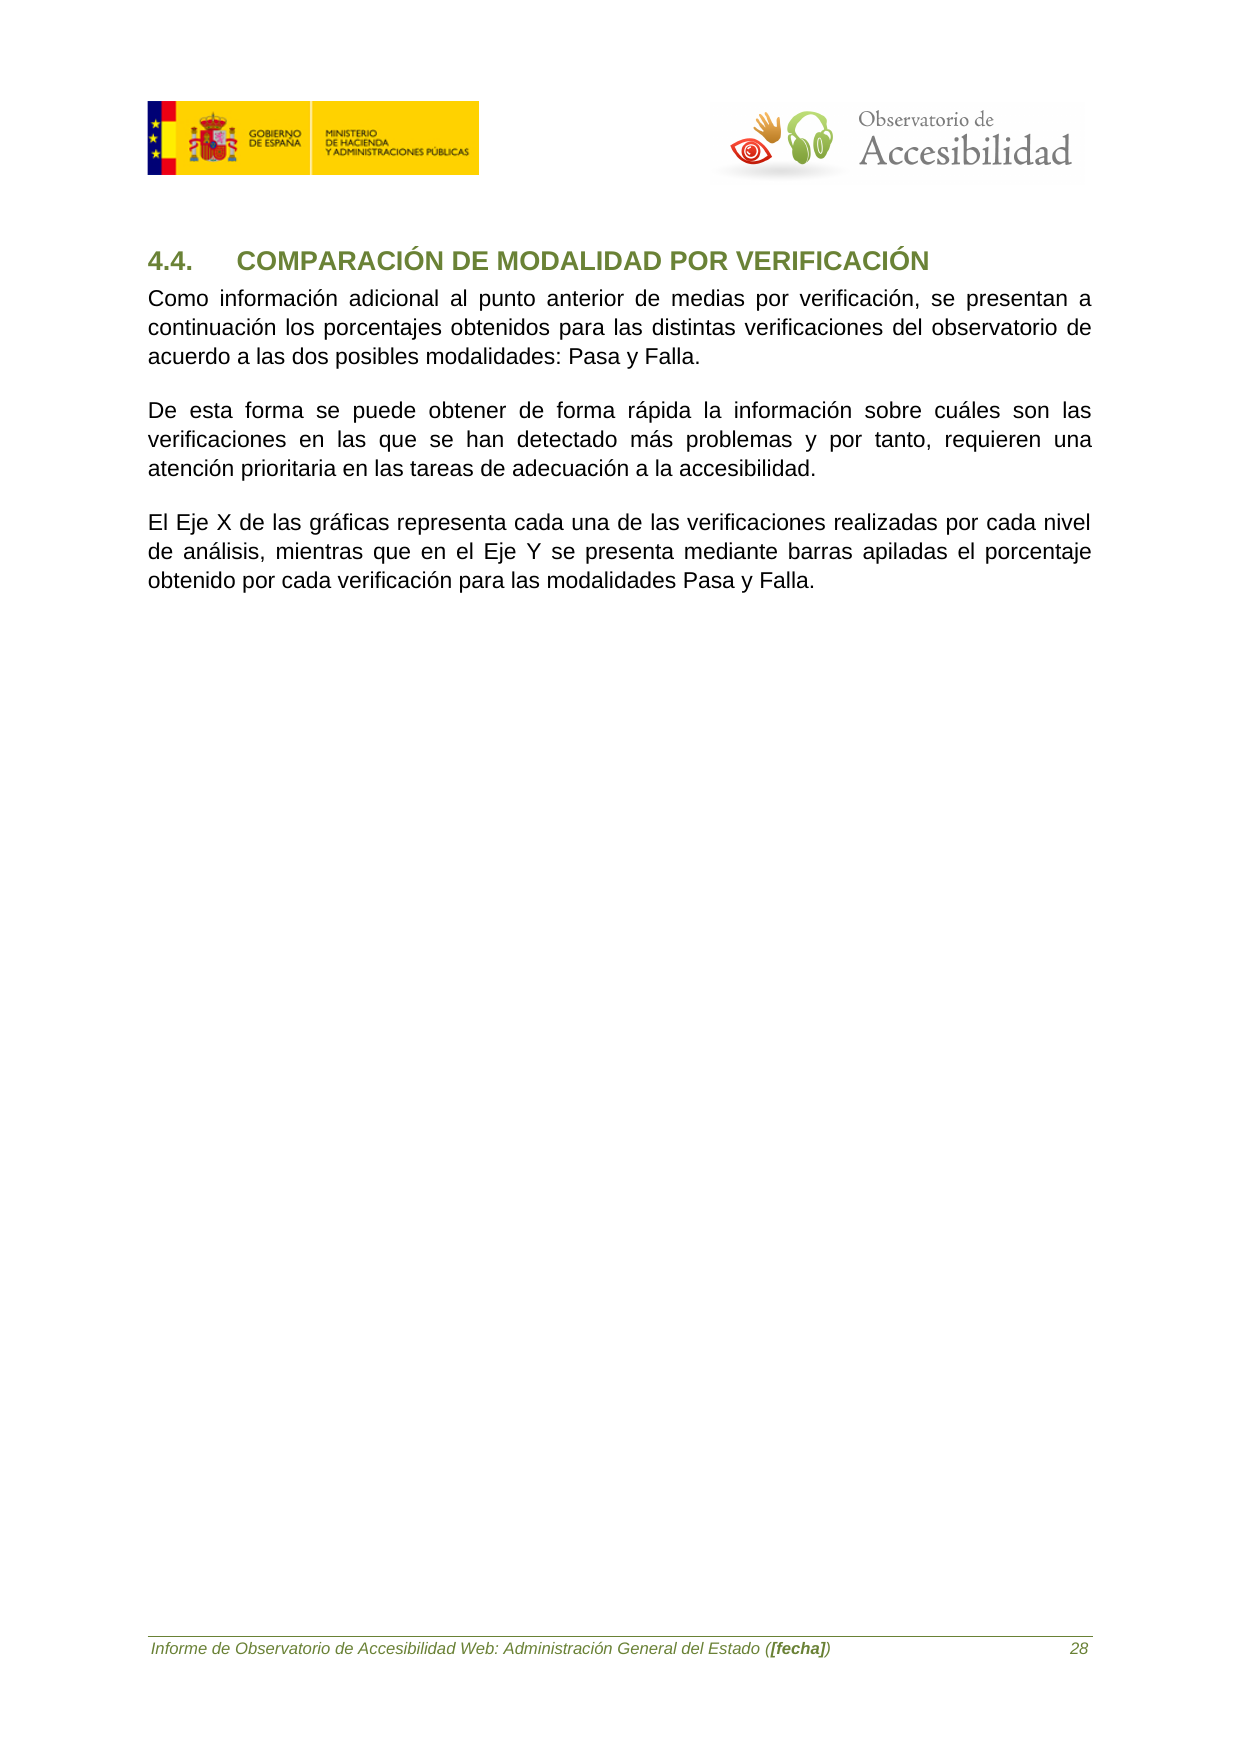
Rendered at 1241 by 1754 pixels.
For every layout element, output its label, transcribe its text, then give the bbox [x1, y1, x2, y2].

text De esta forma se puede obtener de forma rápida la información sobre cuáles son las verificaciones en las que se han detectado más problemas y por tanto, requieren una atención prioritaria en las tareas de adecuación a la accesibilidad. [148, 397, 1092, 481]
text El Eje X de las gráficas representa cada una de las verificaciones realizadas por cada nivel de análisis, mientras que en el Eje Y se presenta mediante barras apiladas el porcentaje obtenido por cada verificación para las modalidades Pasa y Falla. [148, 509, 1092, 593]
text Como información adicional al punto anterior de medias por verificación, se presentan a continuación los porcentajes obtenidos para las distintas verificaciones del observatorio de acuerdo a las dos posibles modalidades: Pasa y Falla. [148, 285, 1092, 369]
picture [710, 102, 1086, 185]
picture [147, 101, 479, 175]
subtitle Comparación de modalidad por verificación [148, 245, 1092, 276]
